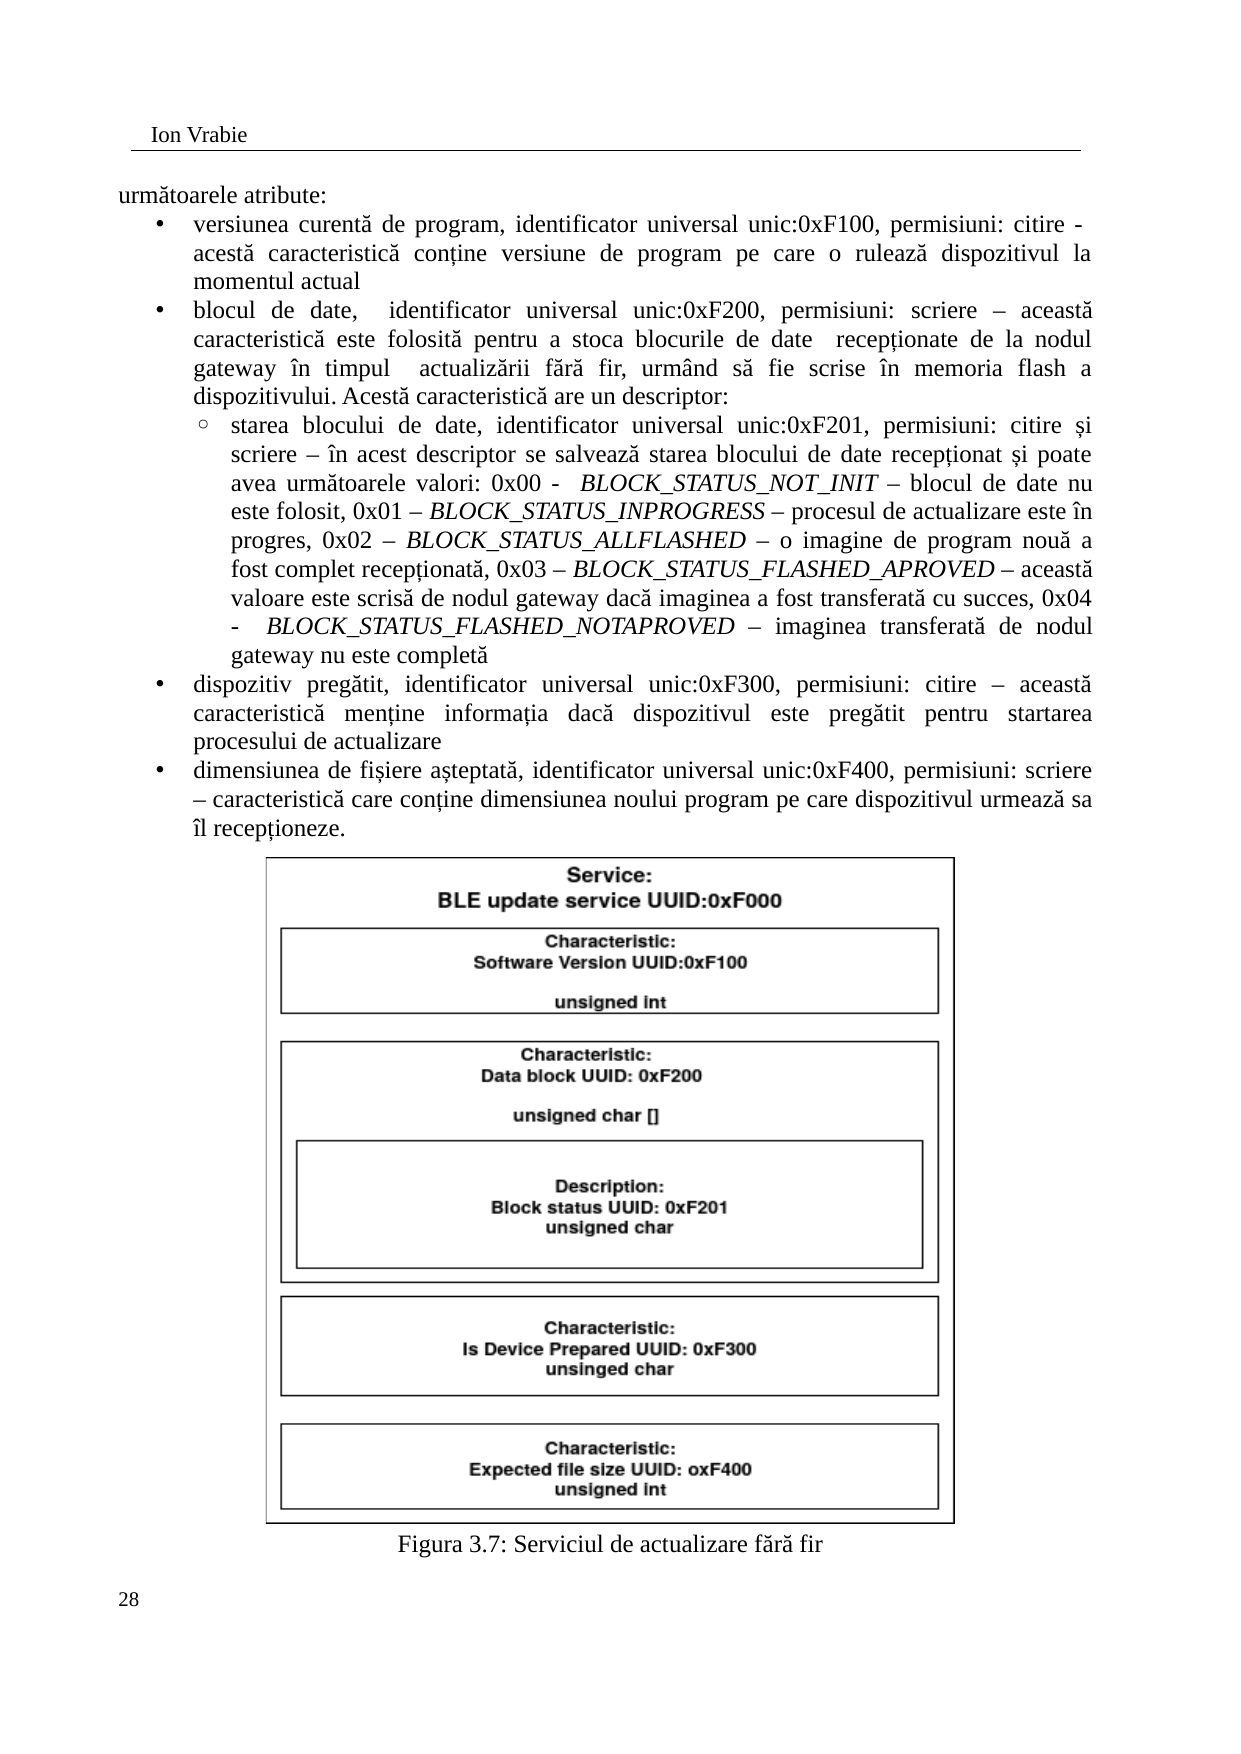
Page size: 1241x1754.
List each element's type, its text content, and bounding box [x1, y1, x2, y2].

list starea blocului de date, identificator universal unic:0xF201, permisiuni: citire și scriere – în acest descriptor se salvează starea blocului de date recepționat și poate avea următoarele valori: 0x00 - BLOCK_STATUS_NOT_INIT – blocul de date nu este folosit, 0x01 – BLOCK_STATUS_INPROGRESS – procesul de actualizare este în progres, 0x02 – BLOCK_STATUS_ALLFLASHED – o imagine de program nouă a fost complet recepționată, 0x03 – BLOCK_STATUS_FLASHED_APROVED – această valoare este scrisă de nodul gateway dacă imaginea a fost transferată cu succes, 0x04 - BLOCK_STATUS_FLASHED_NOTAPROVED – imaginea transferată de nodul gateway nu este completă [193, 410, 1093, 669]
list dispozitiv pregătit, identificator universal unic:0xF300, permisiuni: citire – această caracteristică menține informația dacă dispozitivul este pregătit pentru startarea procesului de actualizare [156, 669, 1093, 755]
list blocul de date, identificator universal unic:0xF200, permisiuni: scriere – această caracteristică este folosită pentru a stoca blocurile de date recepționate de la nodul gateway în timpul actualizării fără fir, urmând să fie scrise în memoria flash a dispozitivului. Acestă caracteristică are un descriptor: [156, 295, 1093, 410]
text următoarele atribute: [118, 180, 1093, 209]
list versiunea curentă de program, identificator universal unic:0xF100, permisiuni: citire - acestă caracteristică conține versiune de program pe care o rulează dispozitivul la momentul actual [156, 209, 1093, 295]
list dimensiunea de fișiere așteptată, identificator universal unic:0xF400, permisiuni: scriere – caracteristică care conține dimensiunea noului program pe care dispozitivul urmează sa îl recepționeze. [156, 755, 1093, 841]
picture [265, 857, 955, 1524]
list Figura 3.7: Serviciul de actualizare fără fir [266, 1524, 955, 1558]
